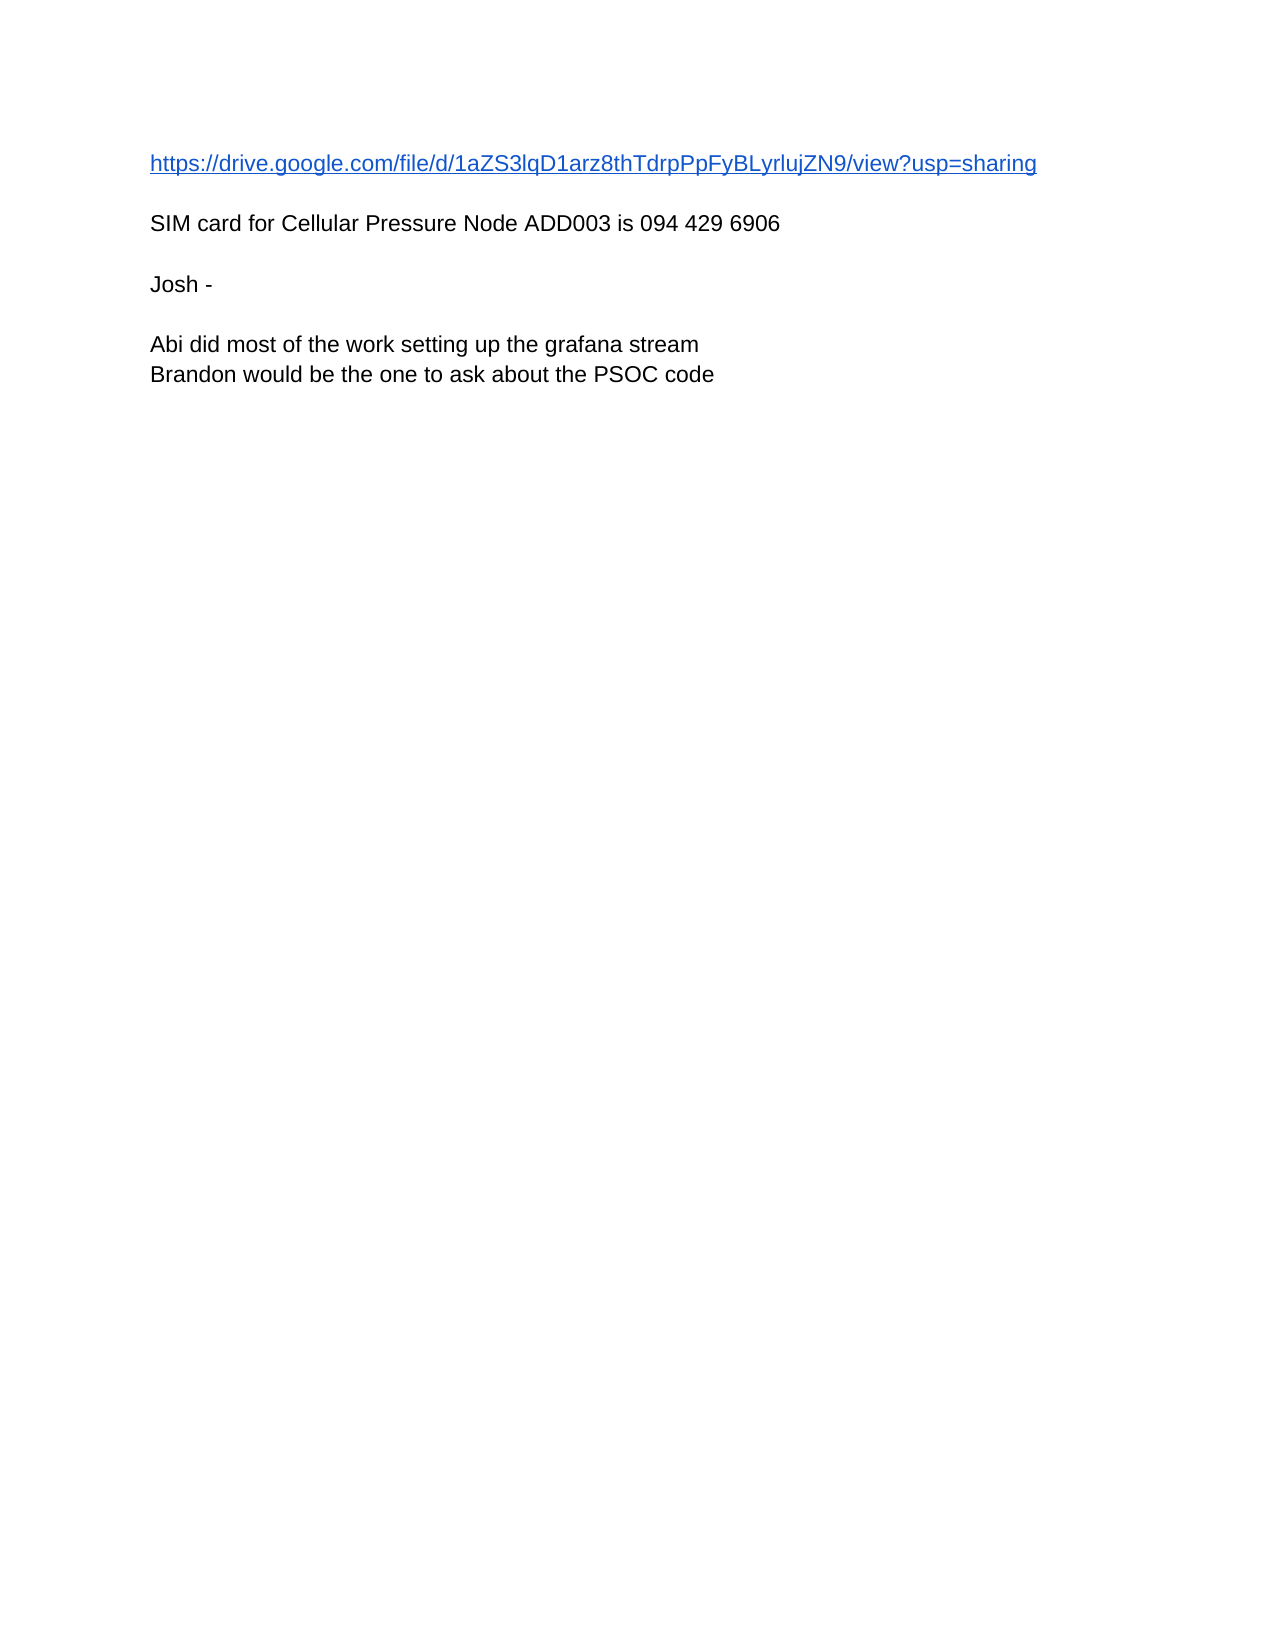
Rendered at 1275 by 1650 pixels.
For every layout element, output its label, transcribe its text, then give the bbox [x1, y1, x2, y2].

text Brandon would be the one to ask about the PSOC code [150, 361, 1125, 388]
text SIM card for Cellular Pressure Node ADD003 is 094 429 6906 [150, 210, 1125, 237]
text Abi did most of the work setting up the grafana stream [150, 331, 1125, 358]
text Josh - [150, 271, 1125, 297]
text https://drive.google.com/file/d/1aZS3lqD1arz8thTdrpPpFyBLyrlujZN9/view?usp=sharing [150, 150, 1125, 176]
